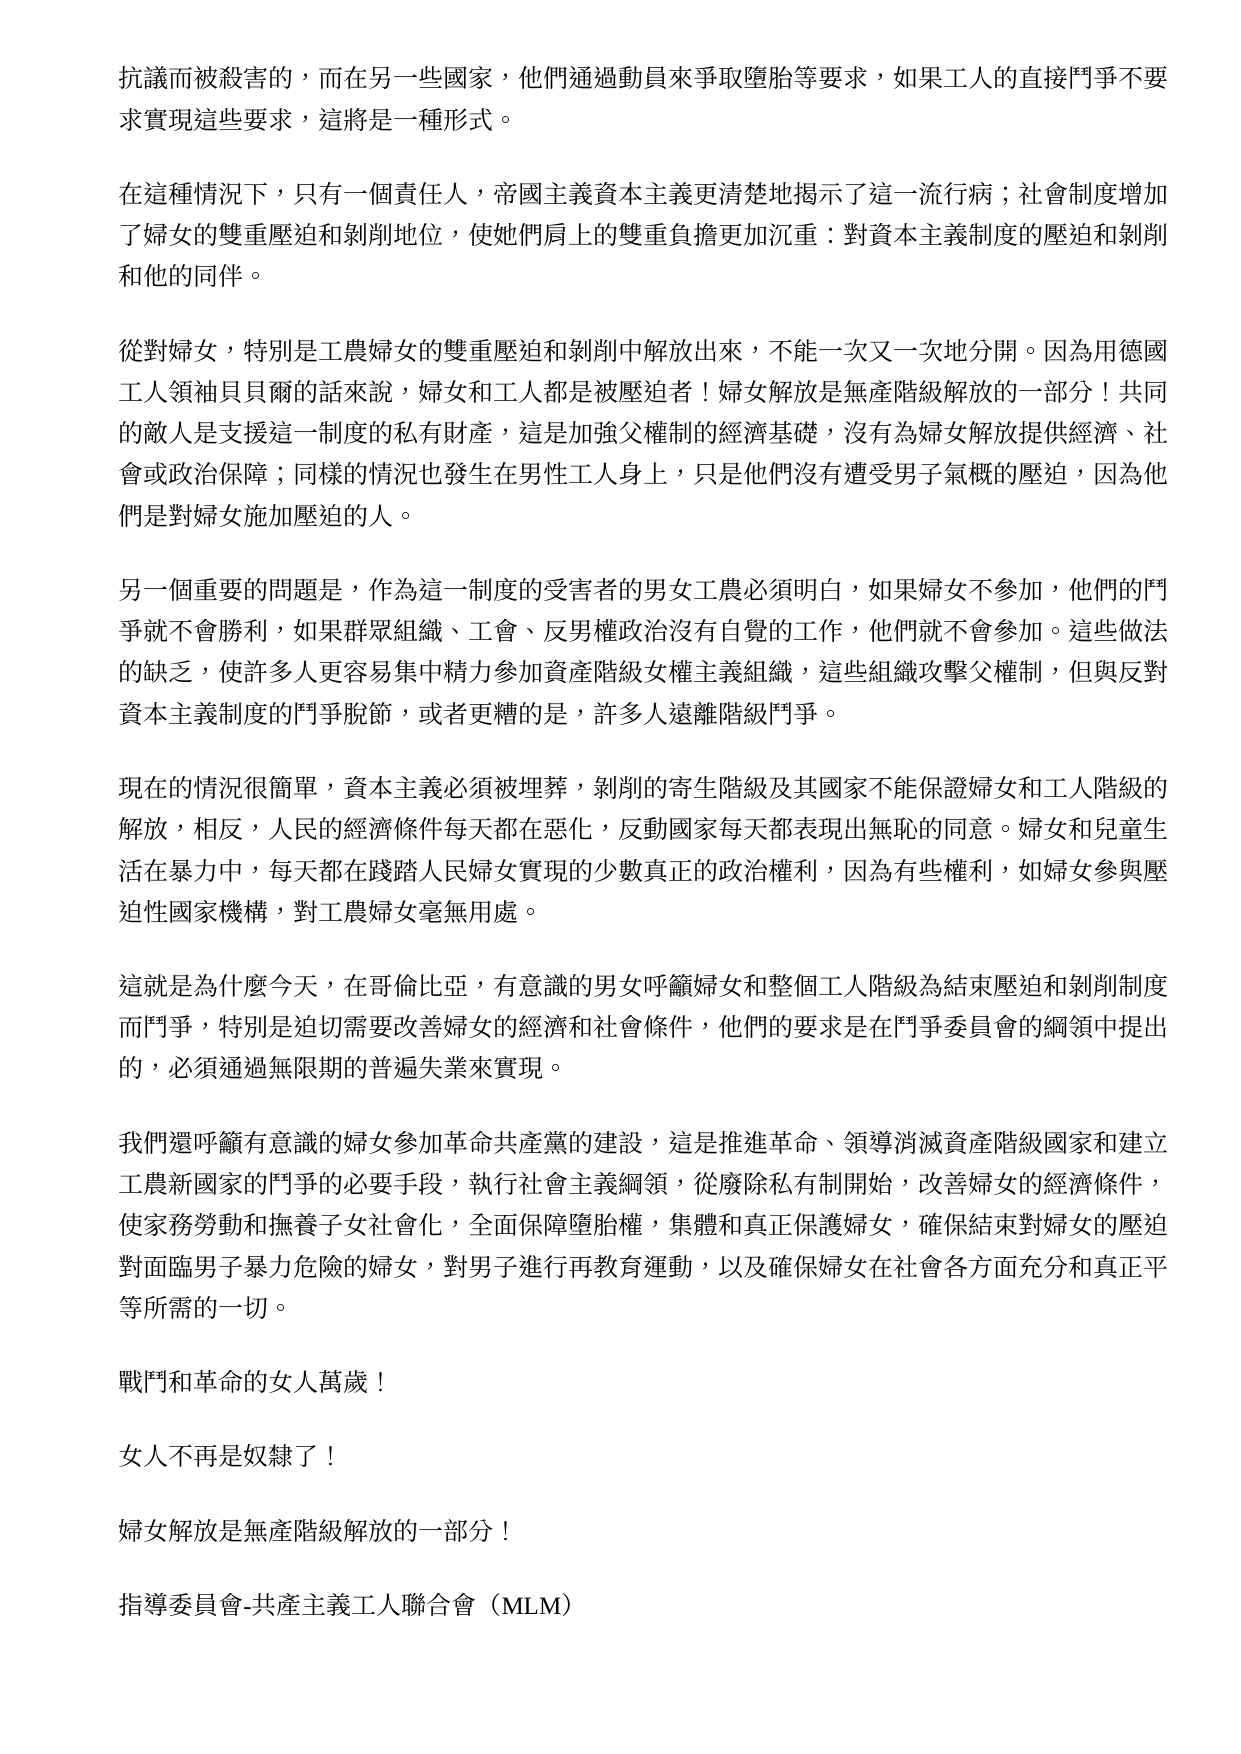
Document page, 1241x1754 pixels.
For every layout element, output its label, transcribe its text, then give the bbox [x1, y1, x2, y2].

text https://www.revolutionObrera.com/public html/wp-content/uploads/2017/09/hoz-martiloweb-e154779894458.jpg 2021-03-03T08:00:00-05:00 https://www.revolutionObrera.com/author/root/ [地]https://www.revolutionObrera.com/public html/wp-content/uploads/2017/09/hoz-martiloweb-520x245.jpg'，'https://www.revolutionObrera.com/public html/wp-content/uploads/2017/09/hoz-martiloweb-520x245.jpg'，'https://www.revolutionObrera.com/public html/wp-content/uploads/2017/09/hoz-martiloweb-520x245.jpg“，“哦。https://www.revolutionObrera.com/wp-content/uploads/2017/04/supportnos.jpg'，'https://www.revolutionObrera.com/public html/wp-content/plugins/telegram-bot/img/telegramiconmini.jpg'，'https://www.revolutionObrera.com/public html/wp-content/uploads/2020/10/pgi-620x349.png“，“哦。https://www.revolutionObrera.com/public html/wp-content/uploads/2021/01/bella-org-back-620x620.jpeg'，'https://www.revolutionObrera.com/public html/wp-content/uploads/2020/10/vologo-620x233.png'，'https://www.revolutionObrera.com/public html/wp-content/uploads/2020/10/blogs-620x165.png“，“哦。https://www.revolutionObrera.com/public html/wp-content/uploads/2021/01/ro-494.jpg'，'https://www.revolutionObrera.com/public html/wp-content/uploads/2021/01/almanaque-2121.jpg'，'https://www.revolutionObrera.com/public html/wp-content/uploads/2020/07/portadesafios.jpg“，“哦。https://www.revolutionObrera.com/wp-content/uploads/2020/01/programmuoclm.jpg'，'https://www.revolutionObrera.com/wp-content/uploads/2016/08/portalg.jpg'，'https://www.revolutionObrera.com/public html/wp-content/plugins/email-subscribers/lite/public/images/spinner.gif“，“哦。https://www.revolutionObrera.com/propossite/wp-content/uploads/2015/08/logof.png“] 女人不再是奴隸了！今年3月8日，129名工人因罷工要求改善工作條件，於1908年被僱主焚燬，引發了一場大規模的世界婦女運動，兩年後作出了決定，在社會主義婦女大會上，宣佈國際婦女節為國際婦女節，強調婦女解放的鬥爭與工人階級解放的鬥爭密不可分。 今年3月8日是在世界各國人民的鬥爭中紀念的，儘管各國採取了限制措施，以保護人民的生命不受這一流行病的影響，但這並沒有阻止抗議活動，抗議活動在許多地方以婦女為主角。但這也是在帝國主義以拜登的民主面孔對敘利亞進行轟炸、對巴勒斯坦的持續襲擊、對庫爾德斯坦、葉門、印度、土耳其等人民的戰爭中紀念的。通過帝國主義公司，不僅來自美國，而且來自歐洲、中國、俄羅斯、拉丁美洲、亞洲和非洲國家。隨著全球大規模裁員，他們以大流行為藉口，而事實上，他們正在消除經濟危機，並將其推到工人身上。由於各國無力應對這一流行病；製藥公司臭名昭著的使用Covid-19疫苗的業務……總之，這些事件加劇了世界各國人民的經濟和社會狀況，但對婦女來說更糟，因為除了飢餓外，過度開發，工資歧視和獲得保健、教育、公共服務的困難……流離失所、政治壓迫和殺害親人的國家恐怖……婦女必須以家庭暴力、殺害婦女、強姦等令人髮指的形式遭受父權制的壓迫，在一些國家，他們的政治權利被剝奪和喪失，因為他們是因為抗議而被殺害的，而在另一些國家，他們通過動員來爭取墮胎等要求，如果工人的直接鬥爭不要求實現這些要求，這將是一種形式。 在這種情況下，只有一個責任人，帝國主義資本主義更清楚地揭示了這一流行病；社會制度增加了婦女的雙重壓迫和剝削地位，使她們肩上的雙重負擔更加沉重：對資本主義制度的壓迫和剝削和他的同伴。 從對婦女，特別是工農婦女的雙重壓迫和剝削中解放出來，不能一次又一次地分開。因為用德國工人領袖貝貝爾的話來說，婦女和工人都是被壓迫者！婦女解放是無產階級解放的一部分！共同的敵人是支援這一制度的私有財產，這是加強父權制的經濟基礎，沒有為婦女解放提供經濟、社會或政治保障；同樣的情況也發生在男性工人身上，只是他們沒有遭受男子氣概的壓迫，因為他們是對婦女施加壓迫的人。 另一個重要的問題是，作為這一制度的受害者的男女工農必須明白，如果婦女不參加，他們的鬥爭就不會勝利，如果群眾組織、工會、反男權政治沒有自覺的工作，他們就不會參加。這些做法的缺乏，使許多人更容易集中精力參加資產階級女權主義組織，這些組織攻擊父權制，但與反對資本主義制度的鬥爭脫節，或者更糟的是，許多人遠離階級鬥爭。 現在的情況很簡單，資本主義必須被埋葬，剝削的寄生階級及其國家不能保證婦女和工人階級的解放，相反，人民的經濟條件每天都在惡化，反動國家每天都表現出無恥的同意。婦女和兒童生活在暴力中，每天都在踐踏人民婦女實現的少數真正的政治權利，因為有些權利，如婦女參與壓迫性國家機構，對工農婦女毫無用處。 這就是為什麼今天，在哥倫比亞，有意識的男女呼籲婦女和整個工人階級為結束壓迫和剝削制度而鬥爭，特別是迫切需要改善婦女的經濟和社會條件，他們的要求是在鬥爭委員會的綱領中提出的，必須通過無限期的普遍失業來實現。 我們還呼籲有意識的婦女參加革命共產黨的建設，這是推進革命、領導消滅資產階級國家和建立工農新國家的鬥爭的必要手段，執行社會主義綱領，從廢除私有制開始，改善婦女的經濟條件，使家務勞動和撫養子女社會化，全面保障墮胎權，集體和真正保護婦女，確保結束對婦女的壓迫對面臨男子暴力危險的婦女，對男子進行再教育運動，以及確保婦女在社會各方面充分和真正平等所需的一切。 戰鬥和革命的女人萬歲！ 女人不再是奴隸了！ 婦女解放是無產階級解放的一部分！ 指導委員會-共產主義工人聯合會（MLM） 2021年3月 [“3月8日”，“2021年3月8日”，“國際婦女節”，“女權主義”，“壓迫婦女”，“父權制”] [118, 59, 1181, 1654]
